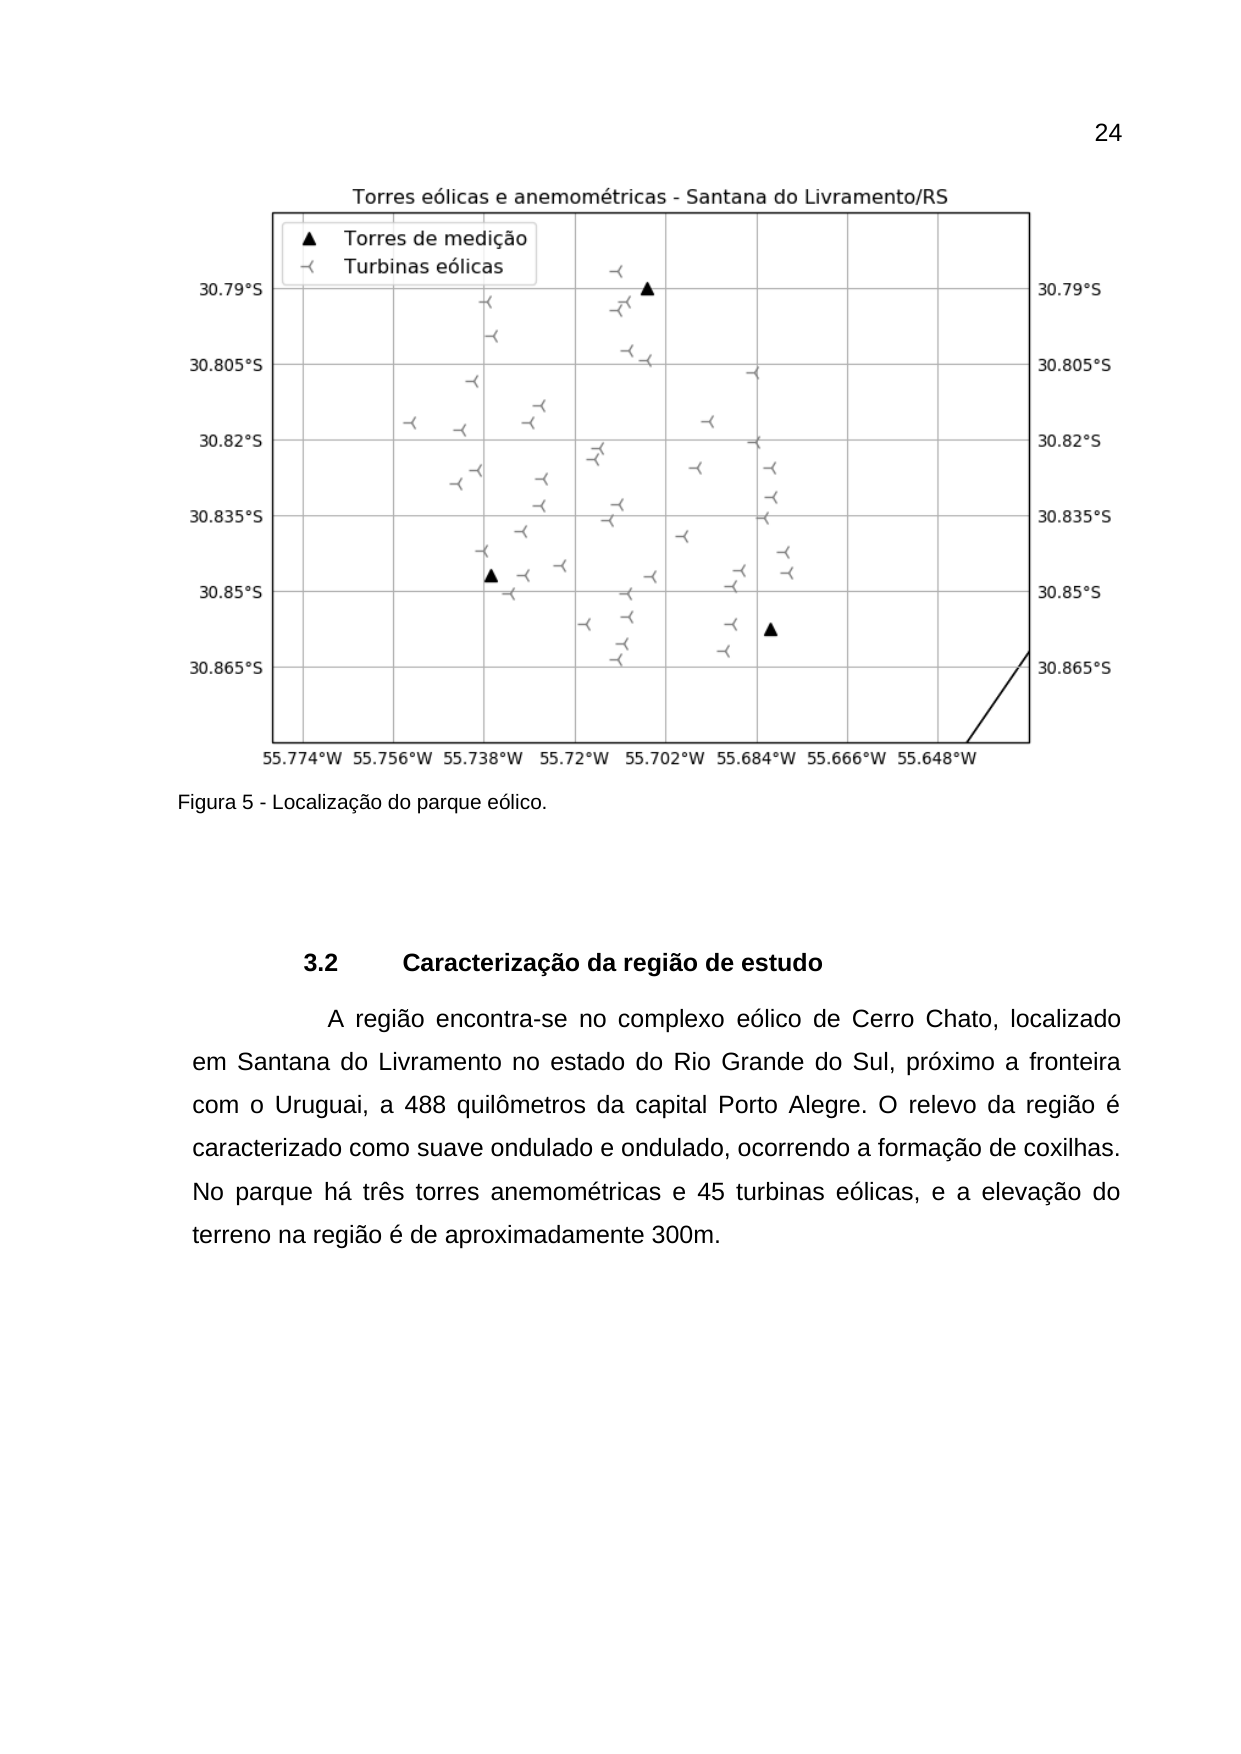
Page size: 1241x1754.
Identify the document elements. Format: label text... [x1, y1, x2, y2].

picture [177, 177, 1123, 779]
text Figura 5 - Localização do parque eólico. [177, 779, 1122, 814]
text A região encontra-se no complexo eólico de Cerro Chato, localizado em Santana do Livramento no estado do Rio Grande do Sul, próximo a fronteira com o Uruguai, a 488 quilômetros da capital Porto Alegre. O relevo da região é caracterizado como suave ondulado e ondulado, ocorrendo a formação de coxilhas. No parque há três torres anemométricas e 45 turbinas eólicas, e a elevação do terreno na região é de aproximadamente 300m. [177, 1004, 1122, 1248]
subtitle Caracterização da região de estudo [215, 948, 1122, 977]
